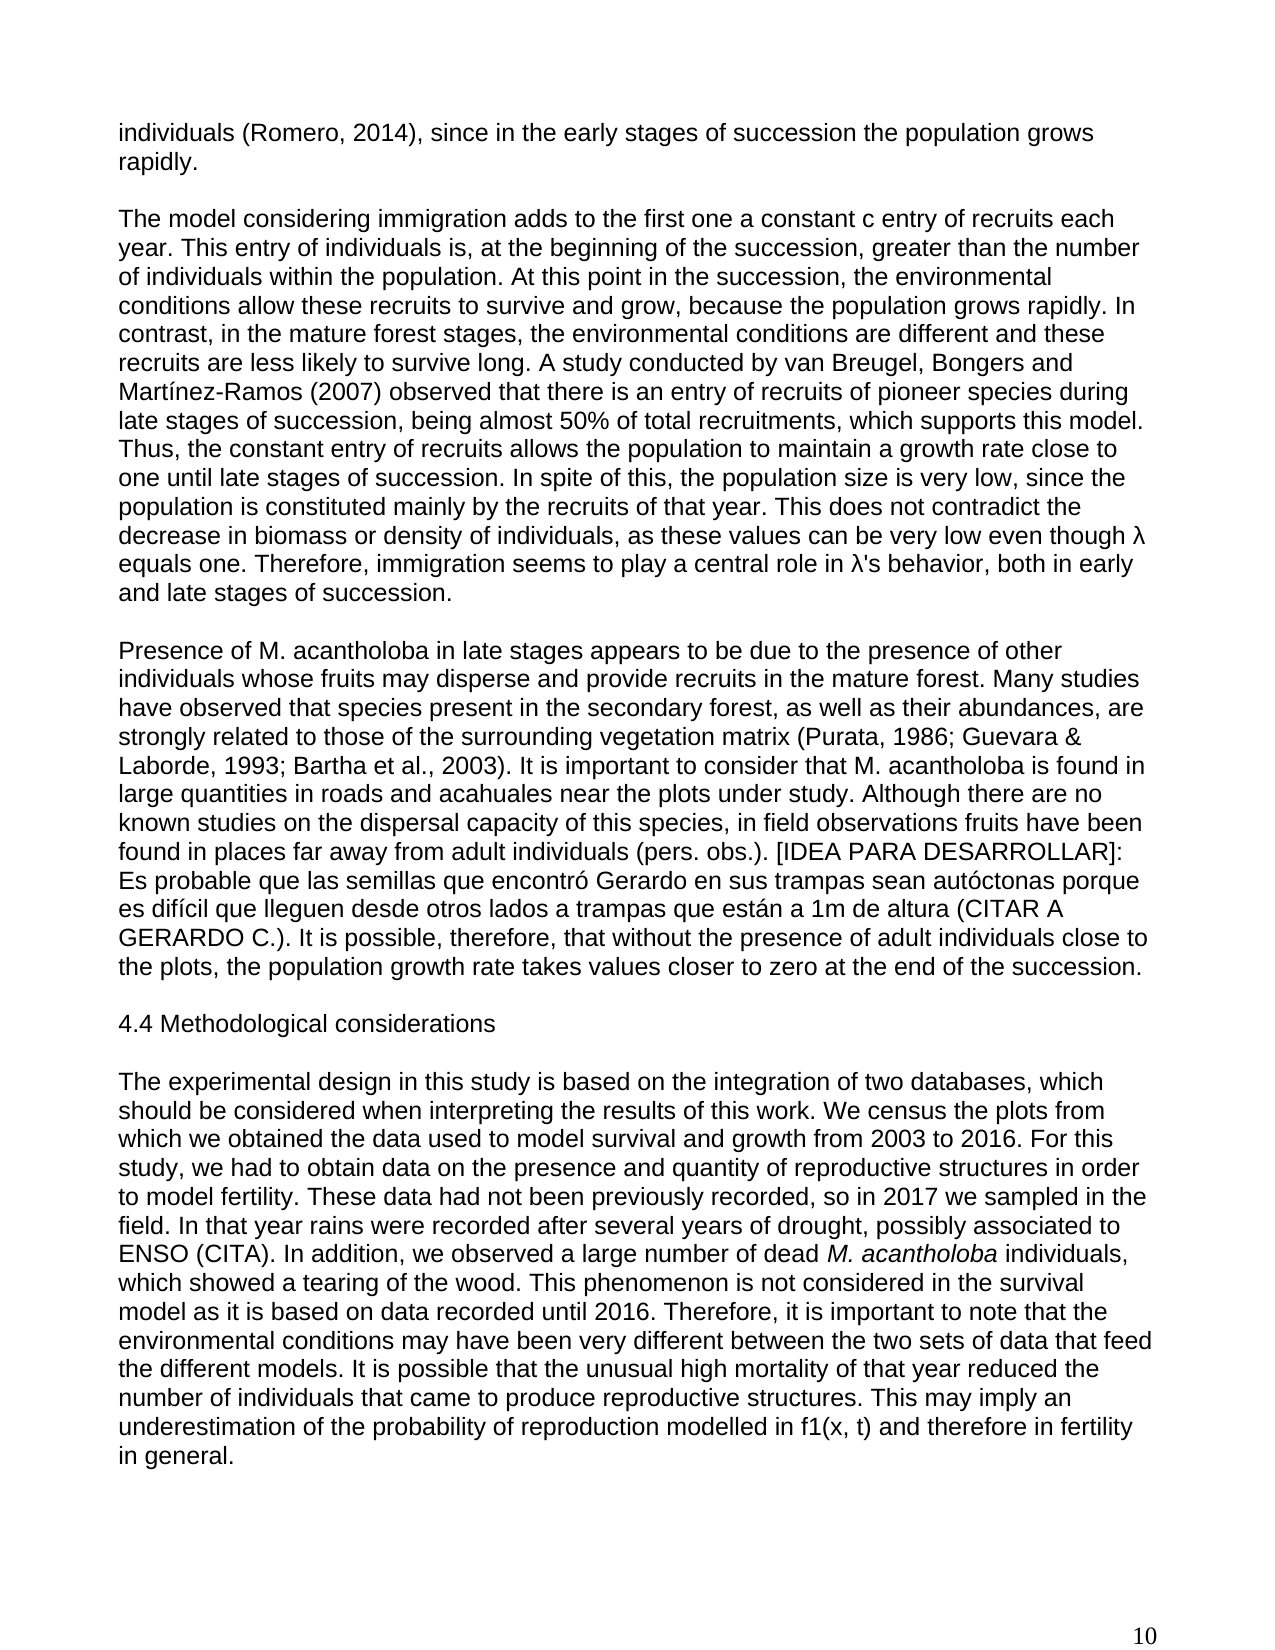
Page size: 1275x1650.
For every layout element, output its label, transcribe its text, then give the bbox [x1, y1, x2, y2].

text Presence of M. acantholoba in late stages appears to be due to the presence of other individuals whose fruits may disperse and provide recruits in the mature forest. Many studies have observed that species present in the secondary forest, as well as their abundances, are strongly related to those of the surrounding vegetation matrix (Purata, 1986; Guevara & Laborde, 1993; Bartha et al., 2003). It is important to consider that M. acantholoba is found in large quantities in roads and acahuales near the plots under study. Although there are no known studies on the dispersal capacity of this species, in field observations fruits have been found in places far away from adult individuals (pers. obs.). [IDEA PARA DESARROLLAR]: Es probable que las semillas que encontró Gerardo en sus trampas sean autóctonas porque es difícil que lleguen desde otros lados a trampas que están a 1m de altura (CITAR A GERARDO C.). It is possible, therefore, that without the presence of adult individuals close to the plots, the population growth rate takes values closer to zero at the end of the succession. [118, 636, 1157, 981]
text The experimental design in this study is based on the integration of two databases, which should be considered when interpreting the results of this work. We census the plots from which we obtained the data used to model survival and growth from 2003 to 2016. For this study, we had to obtain data on the presence and quantity of reproductive structures in order to model fertility. These data had not been previously recorded, so in 2017 we sampled in the field. In that year rains were recorded after several years of drought, possibly associated to ENSO (CITA). In addition, we observed a large number of dead M. acantholoba individuals, which showed a tearing of the wood. This phenomenon is not considered in the survival model as it is based on data recorded until 2016. Therefore, it is important to note that the environmental conditions may have been very different between the two sets of data that feed the different models. It is possible that the unusual high mortality of that year reduced the number of individuals that came to produce reproductive structures. This may imply an underestimation of the probability of reproduction modelled in f1(x, t) and therefore in fertility in general. [118, 1067, 1157, 1469]
text The model considering immigration adds to the first one a constant c entry of recruits each year. This entry of individuals is, at the beginning of the succession, greater than the number of individuals within the population. At this point in the succession, the environmental conditions allow these recruits to survive and grow, because the population grows rapidly. In contrast, in the mature forest stages, the environmental conditions are different and these recruits are less likely to survive long. A study conducted by van Breugel, Bongers and Martínez-Ramos (2007) observed that there is an entry of recruits of pioneer species during late stages of succession, being almost 50% of total recruitments, which supports this model. Thus, the constant entry of recruits allows the population to maintain a growth rate close to one until late stages of succession. In spite of this, the population size is very low, since the population is constituted mainly by the recruits of that year. This does not contradict the decrease in biomass or density of individuals, as these values can be very low even though λ equals one. Therefore, immigration seems to play a central role in λ's behavior, both in early and late stages of succession. [118, 204, 1157, 607]
text individuals (Romero, 2014), since in the early stages of succession the population grows rapidly. [118, 118, 1157, 176]
text 4.4 Methodological considerations [118, 1009, 1157, 1038]
